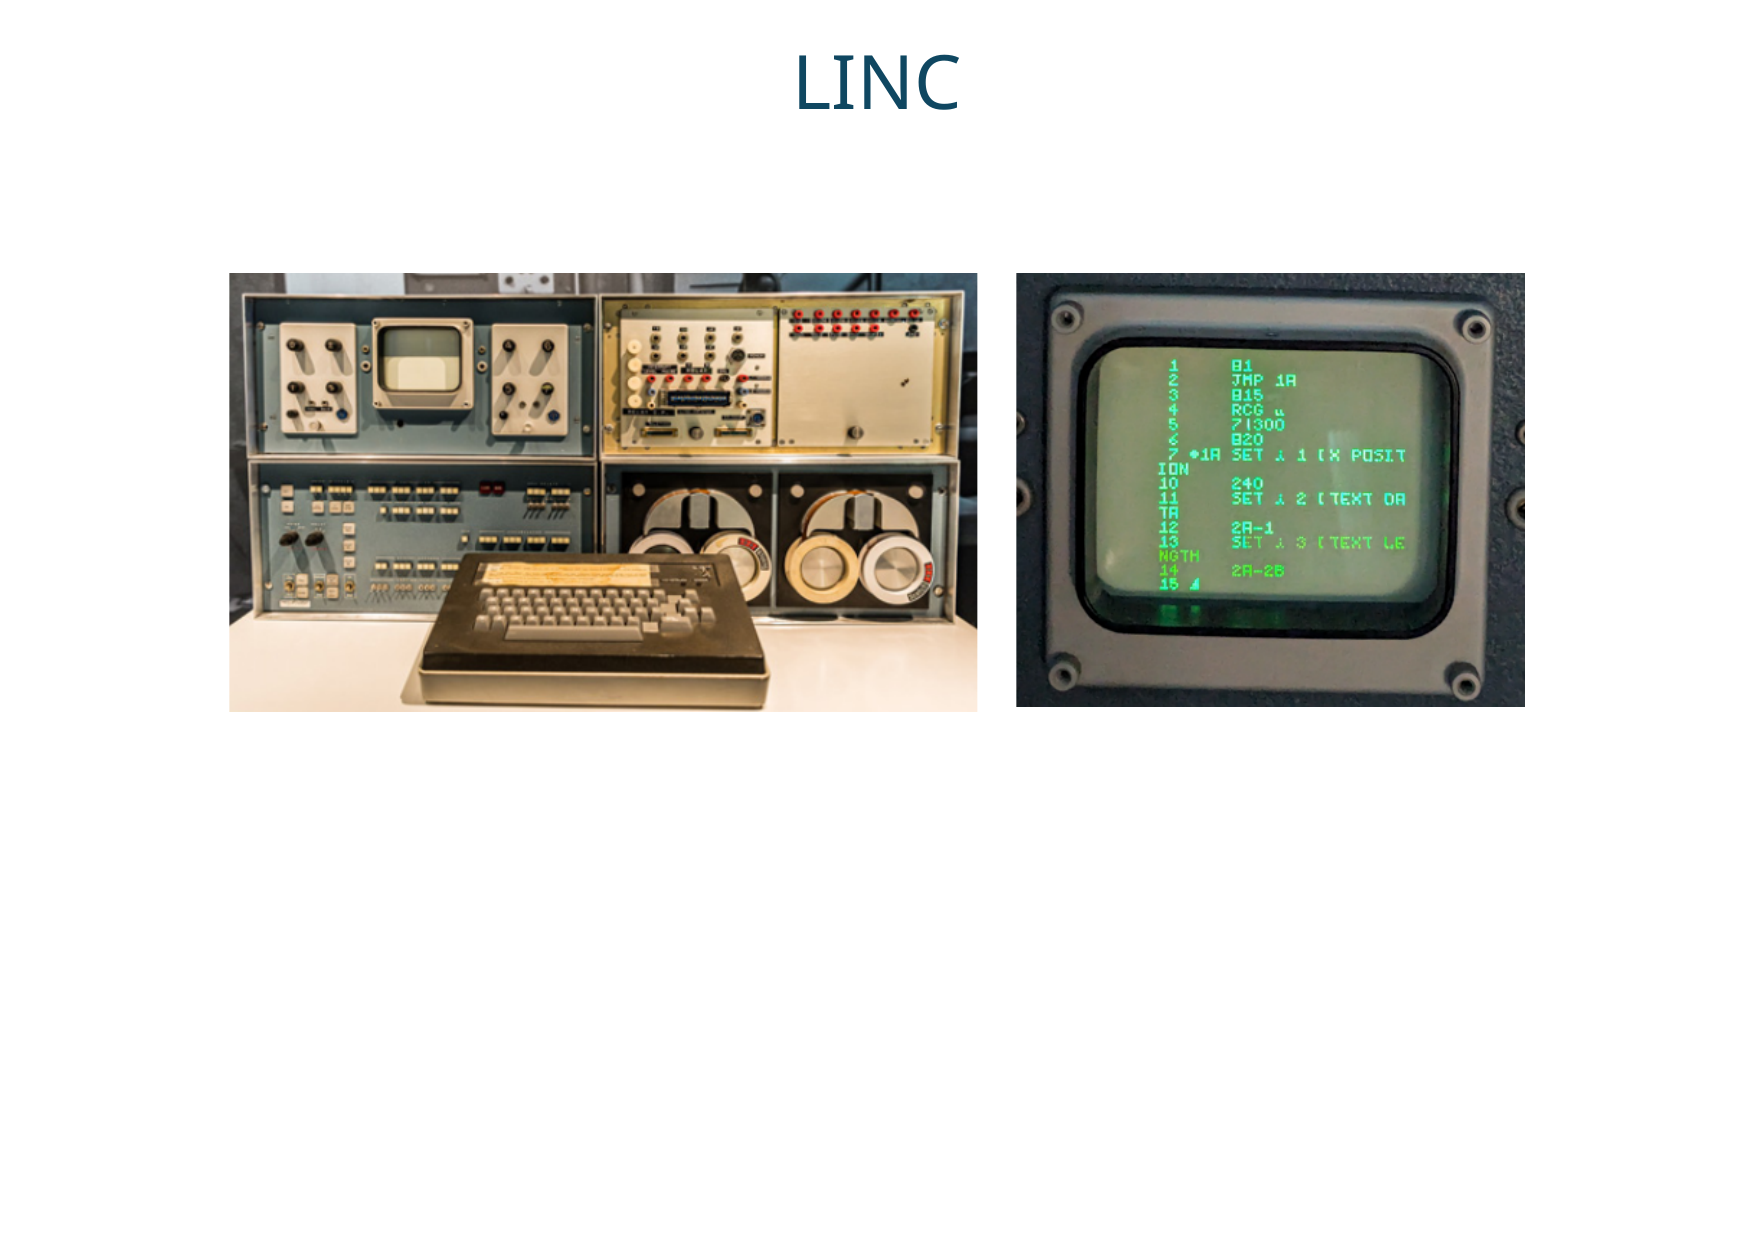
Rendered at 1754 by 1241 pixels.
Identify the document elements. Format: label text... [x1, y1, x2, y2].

subtitle LINC [29, 29, 1724, 132]
